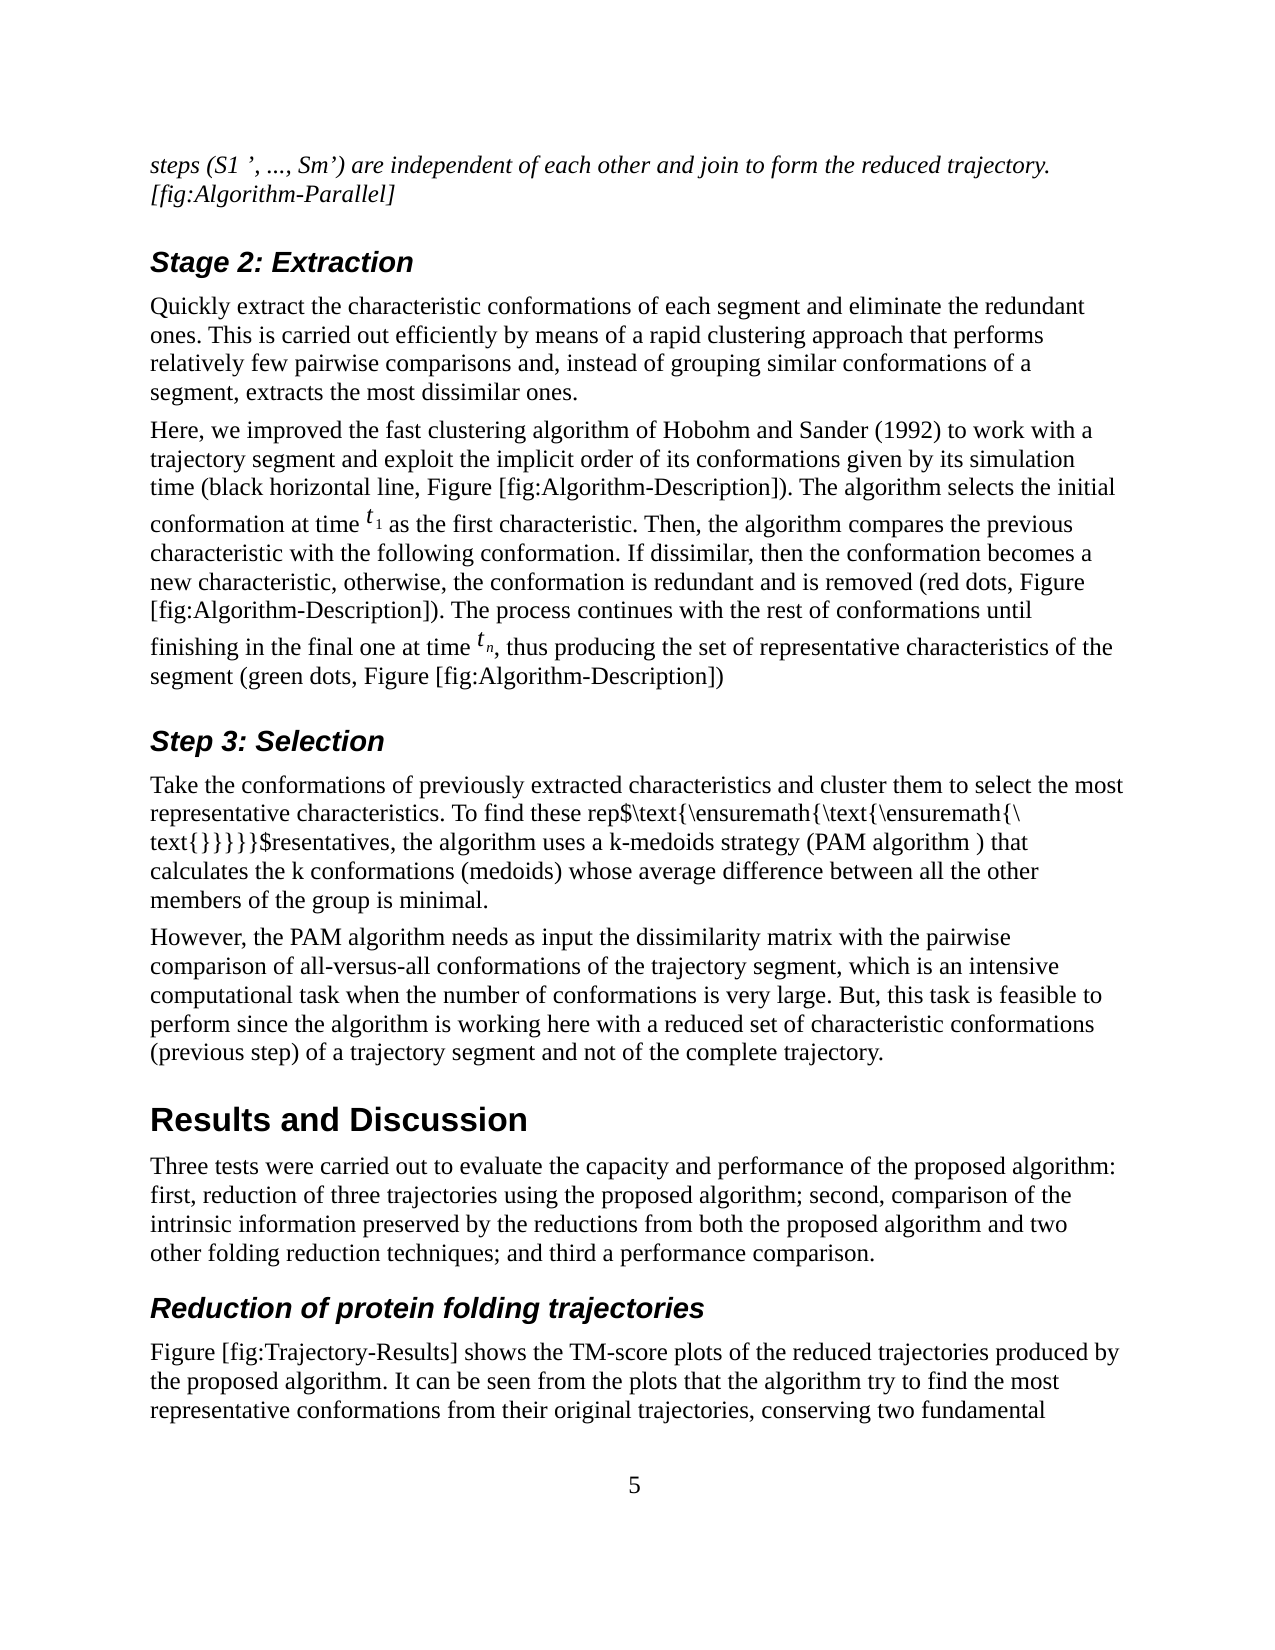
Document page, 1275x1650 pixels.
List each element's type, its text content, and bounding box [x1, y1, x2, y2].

text Three tests were carried out to evaluate the capacity and performance of the proposed algorithm: first, reduction of three trajectories using the proposed algorithm; second, comparison of the intrinsic information preserved by the reductions from both the proposed algorithm and two other folding reduction techniques; and third a performance comparison. [150, 1151, 1125, 1266]
subtitle Stage 2: Extraction [150, 245, 1125, 278]
text steps (S1 ’, ..., Sm’) are independent of each other and join to form the reduced trajectory. [fig:Algorithm-Parallel] [150, 150, 1125, 207]
text Here, we improved the fast clustering algorithm of Hobohm and Sander (1992) to work with a trajectory segment and exploit the implicit order of its conformations given by its simulation time (black horizontal line, Figure [fig:Algorithm-Description]). The algorithm selects the initial conformation at time as the first characteristic. Then, the algorithm compares the previous characteristic with the following conformation. If dissimilar, then the conformation becomes a new characteristic, otherwise, the conformation is redundant and is removed (red dots, Figure [fig:Algorithm-Description]). The process continues with the rest of conformations until finishing in the final one at time , thus producing the set of representative characteristics of the segment (green dots, Figure [fig:Algorithm-Description]) [150, 415, 1125, 690]
text Quickly extract the characteristic conformations of each segment and eliminate the redundant ones. This is carried out efficiently by means of a rapid clustering approach that performs relatively few pairwise comparisons and, instead of grouping similar conformations of a segment, extracts the most dissimilar ones. [150, 291, 1125, 406]
subtitle Step 3: Selection [150, 724, 1125, 757]
subtitle Results and Discussion [150, 1100, 1125, 1139]
text However, the PAM algorithm needs as input the dissimilarity matrix with the pairwise comparison of all-versus-all conformations of the trajectory segment, which is an intensive computational task when the number of conformations is very large. But, this task is feasible to perform since the algorithm is working here with a reduced set of characteristic conformations (previous step) of a trajectory segment and not of the complete trajectory. [150, 922, 1125, 1066]
text Figure [fig:Trajectory-Results] shows the TM-score plots of the reduced trajectories produced by the proposed algorithm. It can be seen from the plots that the algorithm try to find the most representative conformations from their original trajectories, conserving two fundamental [150, 1337, 1125, 1424]
text Take the conformations of previously extracted characteristics and cluster them to select the most representative characteristics. To find these rep$\text{\ensuremath{\text{\ensuremath{\text{}}}}}$resentatives, the algorithm uses a k-medoids strategy (PAM algorithm ) that calculates the k conformations (medoids) whose average difference between all the other members of the group is minimal. [150, 770, 1125, 913]
subtitle Reduction of protein folding trajectories [150, 1291, 1125, 1325]
